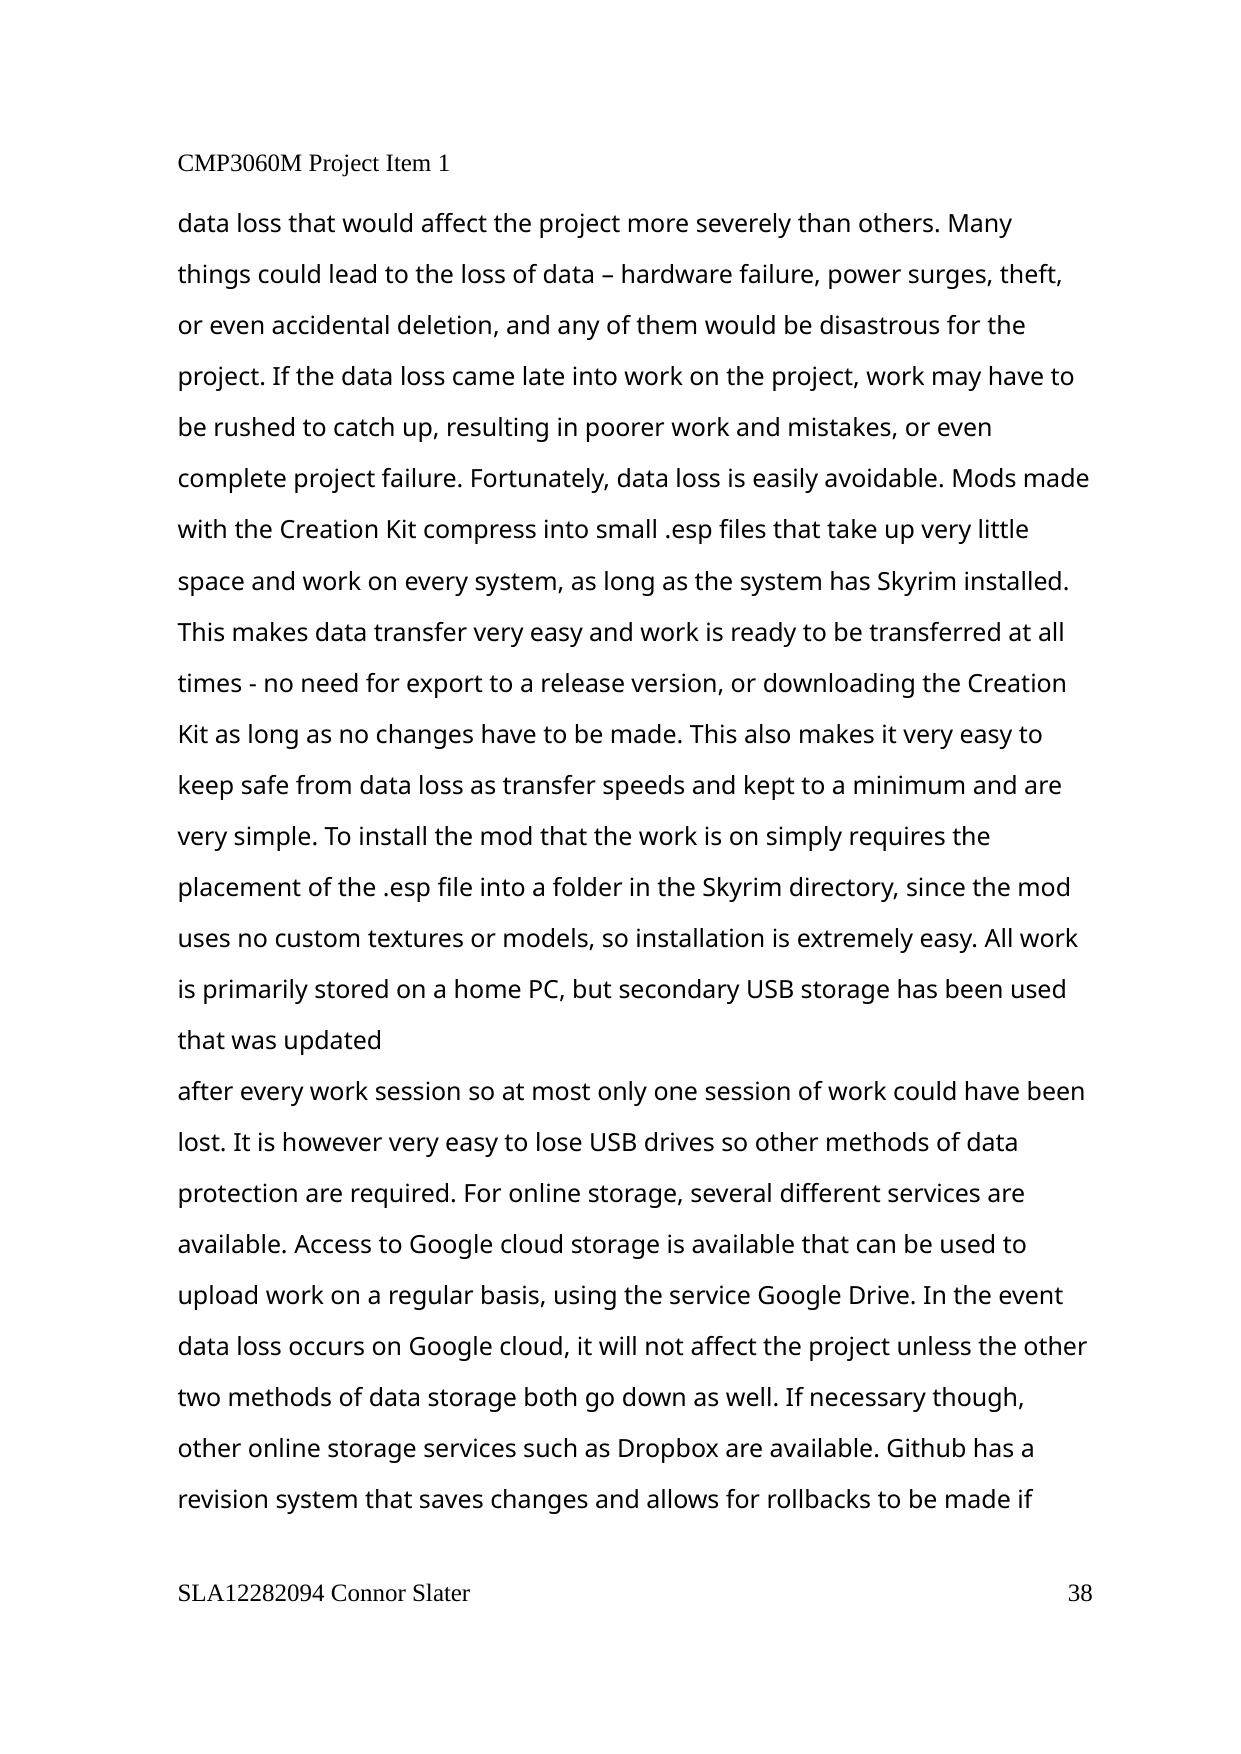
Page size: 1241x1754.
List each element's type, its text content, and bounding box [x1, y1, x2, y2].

text data loss that would affect the project more severely than others. Many things could lead to the loss of data – hardware failure, power surges, theft, or even accidental deletion, and any of them would be disastrous for the project. If the data loss came late into work on the project, work may have to be rushed to catch up, resulting in poorer work and mistakes, or even complete project failure. Fortunately, data loss is easily avoidable. Mods made with the Creation Kit compress into small .esp files that take up very little space and work on every system, as long as the system has Skyrim installed. This makes data transfer very easy and work is ready to be transferred at all times - no need for export to a release version, or downloading the Creation Kit as long as no changes have to be made. This also makes it very easy to keep safe from data loss as transfer speeds and kept to a minimum and are very simple. To install the mod that the work is on simply requires the placement of the .esp file into a folder in the Skyrim directory, since the mod uses no custom textures or models, so installation is extremely easy. All work is primarily stored on a home PC, but secondary USB storage has been used that was updated [177, 206, 1093, 1057]
text after every work session so at most only one session of work could have been lost. It is however very easy to lose USB drives so other methods of data protection are required. For online storage, several different services are available. Access to Google cloud storage is available that can be used to upload work on a regular basis, using the service Google Drive. In the event data loss occurs on Google cloud, it will not affect the project unless the other two methods of data storage both go down as well. If necessary though, other online storage services such as Dropbox are available. Github has a revision system that saves changes and allows for rollbacks to be made if [177, 1073, 1093, 1516]
